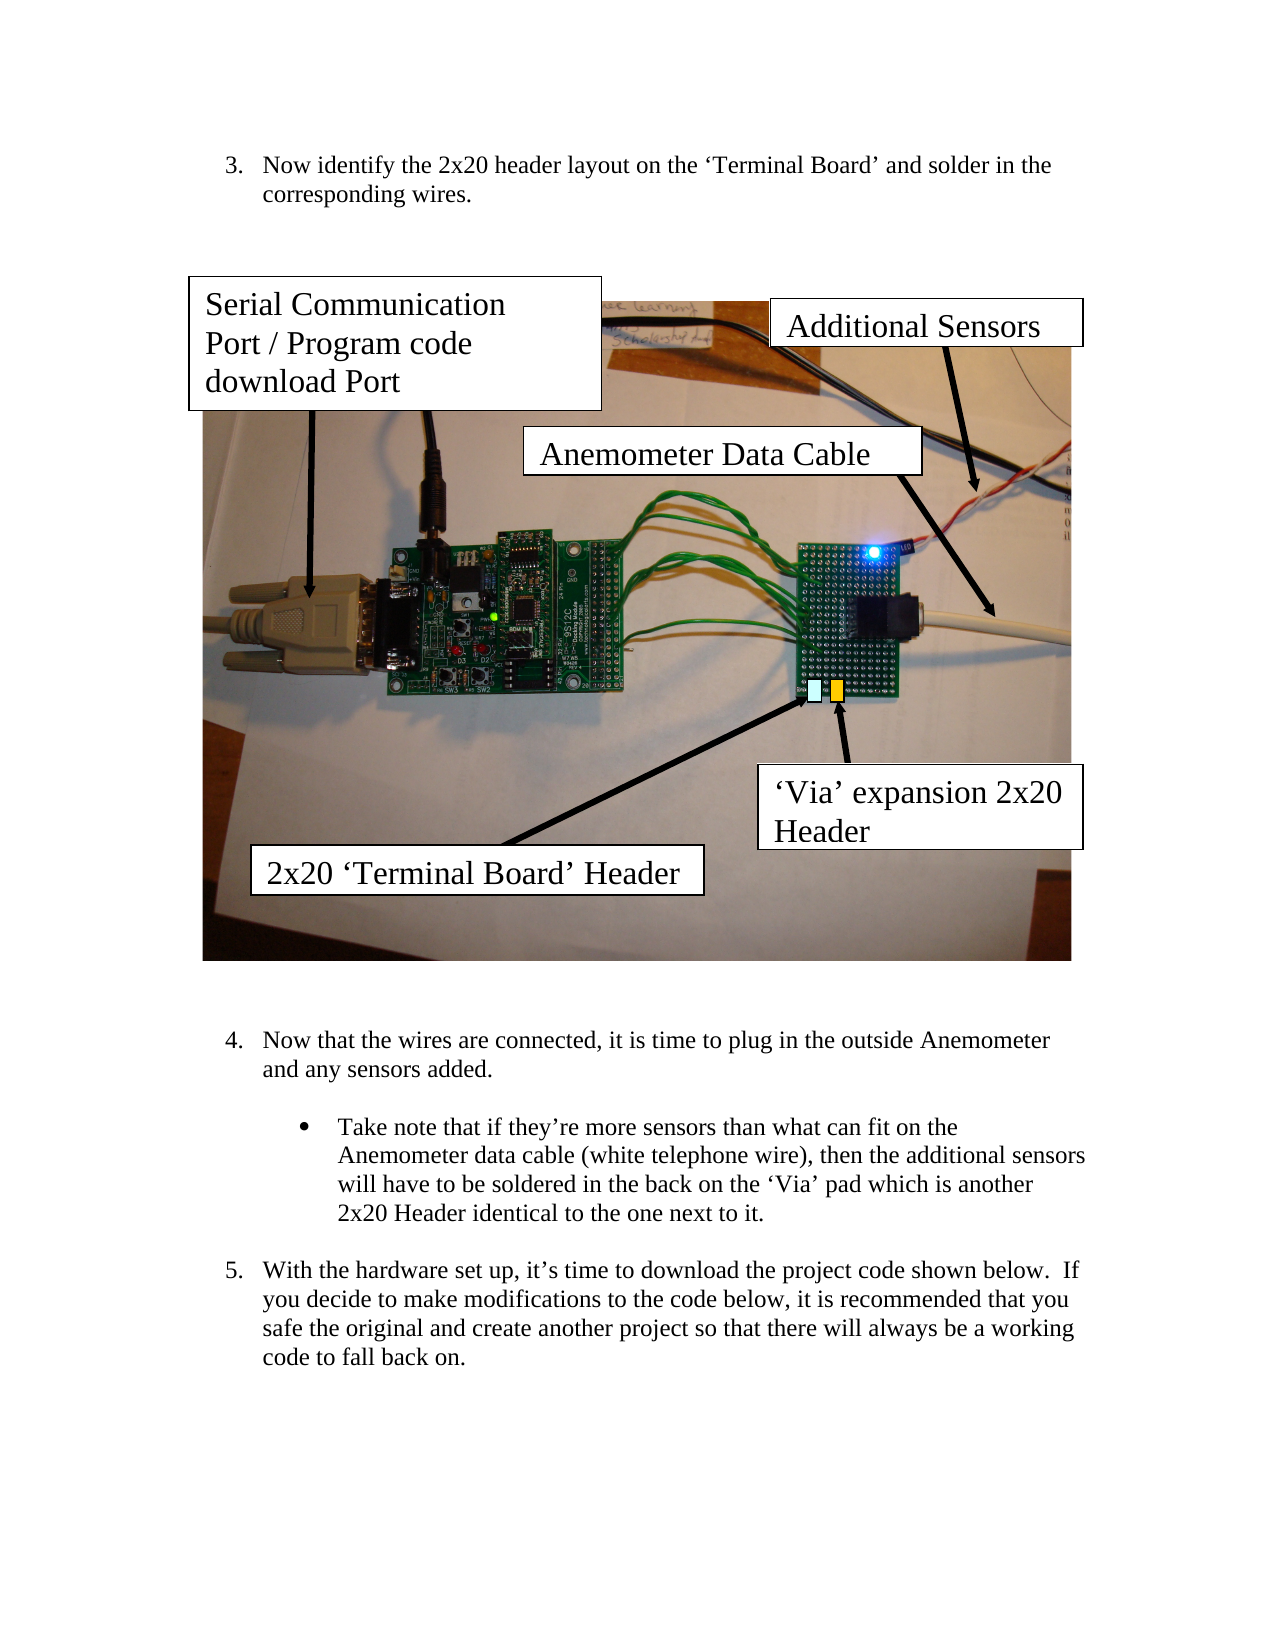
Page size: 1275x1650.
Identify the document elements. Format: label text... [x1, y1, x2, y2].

list Now that the wires are connected, it is time to plug in the outside Anemometer and any sensors added. [225, 1026, 1087, 1083]
text Serial Communication Port / Program code download Port [205, 285, 586, 400]
list With the hardware set up, it’s time to download the project code shown below. If you decide to make modifications to the code below, it is recommended that you safe the original and create another project so that there will always be a working code to fall back on. [225, 1256, 1087, 1371]
text Additional Sensors [786, 307, 1067, 338]
list Take note that if they’re more sensors than what can fit on the Anemometer data cable (white telephone wire), then the additional sensors will have to be soldered in the back on the ‘Via’ pad which is another 2x20 Header identical to the one next to it. [300, 1112, 1087, 1227]
picture [202, 301, 1072, 961]
list Now identify the 2x20 header layout on the ‘Terminal Board’ and solder in the corresponding wires. [225, 150, 1087, 207]
text Anemometer Data Cable [539, 435, 906, 466]
text 2x20 ‘Terminal Board’ Header [266, 853, 688, 887]
text ‘Via’ expansion 2x20 Header [774, 772, 1067, 841]
